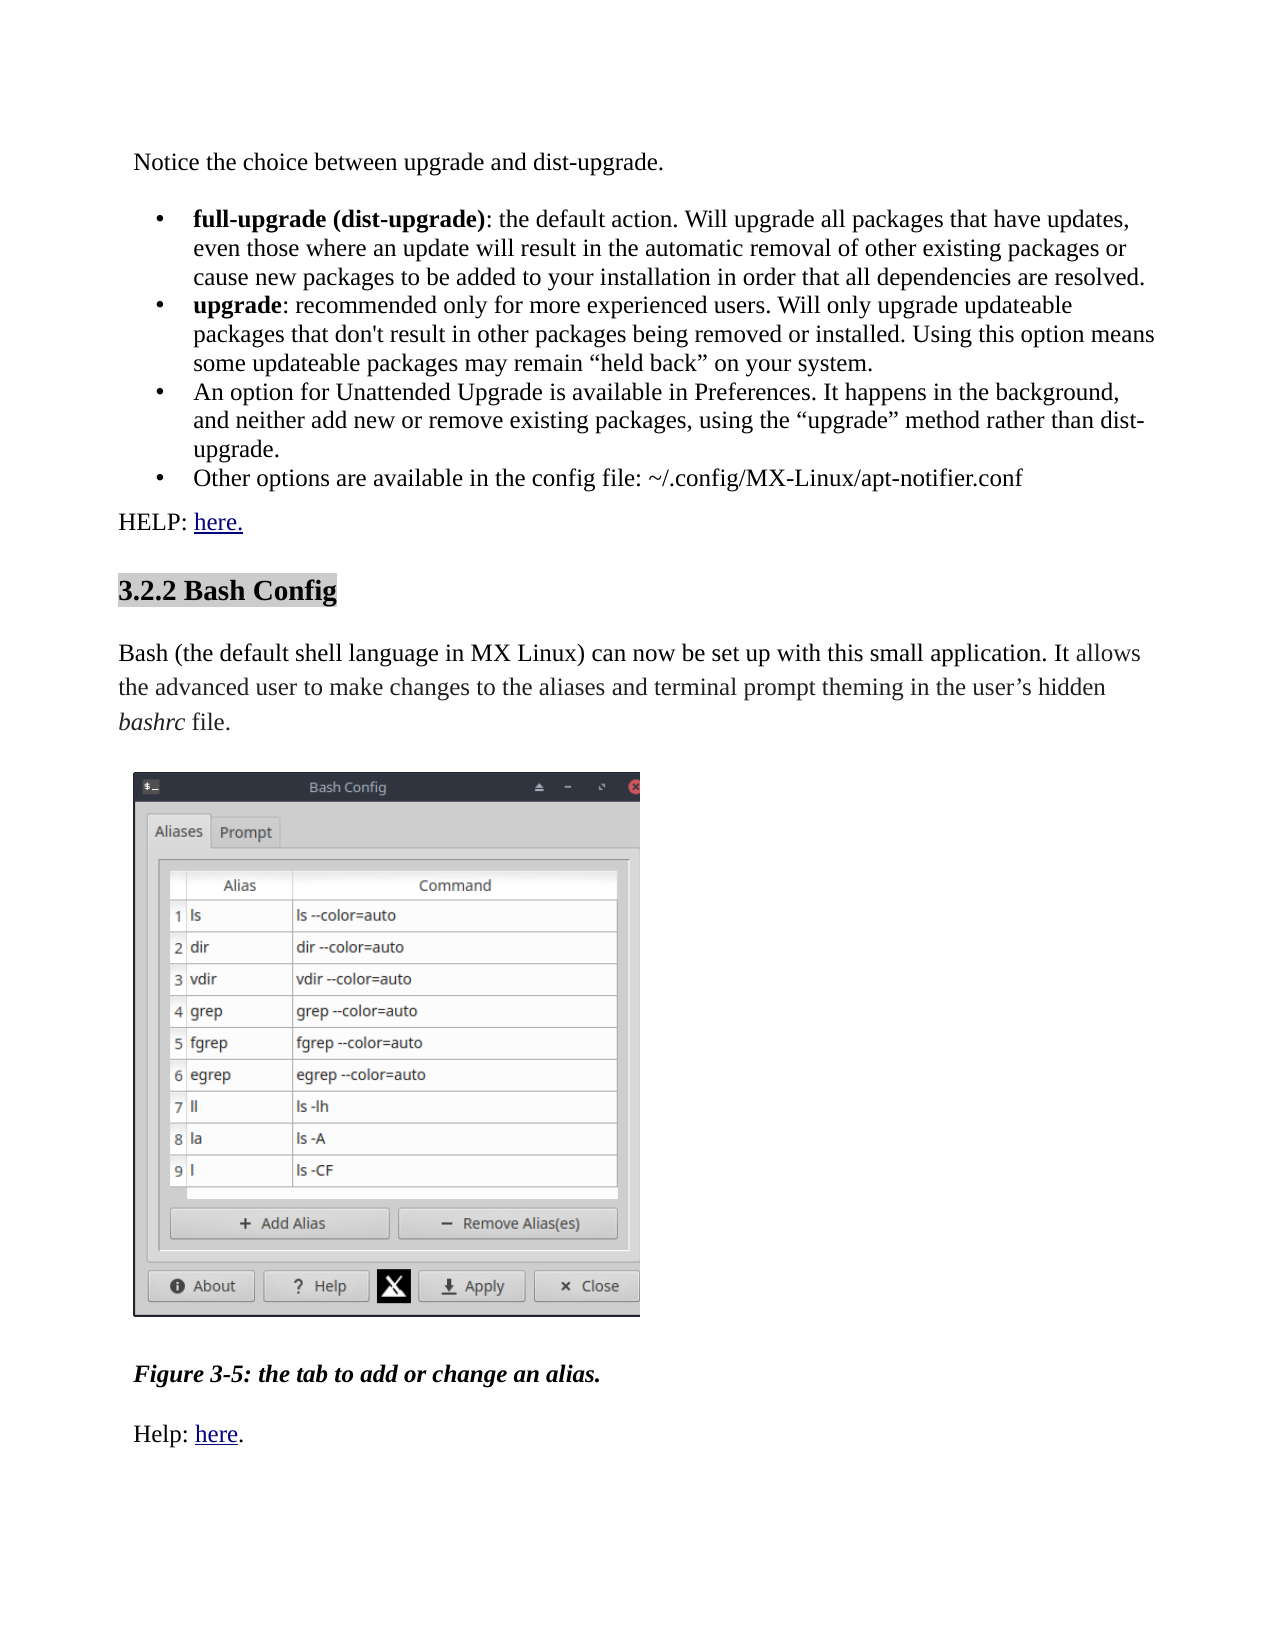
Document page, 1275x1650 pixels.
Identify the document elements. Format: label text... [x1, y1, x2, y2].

text Figure 3-5: the tab to add or change an alias. [133, 1359, 1142, 1388]
text Bash (the default shell language in MX Linux) can now be set up with this small application. It allows the advanced user to make changes to the aliases and terminal prompt theming in the user’s hidden bashrc file. [118, 638, 1157, 736]
subtitle 3.2.2 Bash Config [337, 573, 1138, 607]
list An option for Unattended Upgrade is available in Preferences. It happens in the background, and neither add new or remove existing packages, using the “upgrade” method rather than dist-upgrade. [156, 377, 1157, 463]
picture [133, 772, 640, 1317]
text HELP: here. [118, 507, 1157, 536]
list Other options are available in the config file: ~/.config/MX-Linux/apt-notifier.conf [156, 463, 1157, 492]
list upgrade: recommended only for more experienced users. Will only upgrade updateable packages that don't result in other packages being removed or installed. Using this option means some updateable packages may remain “held back” on your system. [156, 291, 1157, 377]
text Help: here. [133, 1419, 1142, 1448]
text Notice the choice between upgrade and dist-upgrade. [133, 147, 1142, 176]
list full-upgrade (dist-upgrade): the default action. Will upgrade all packages that have updates, even those where an update will result in the automatic removal of other existing packages or cause new packages to be added to your installation in order that all dependencies are resolved. [156, 204, 1157, 291]
